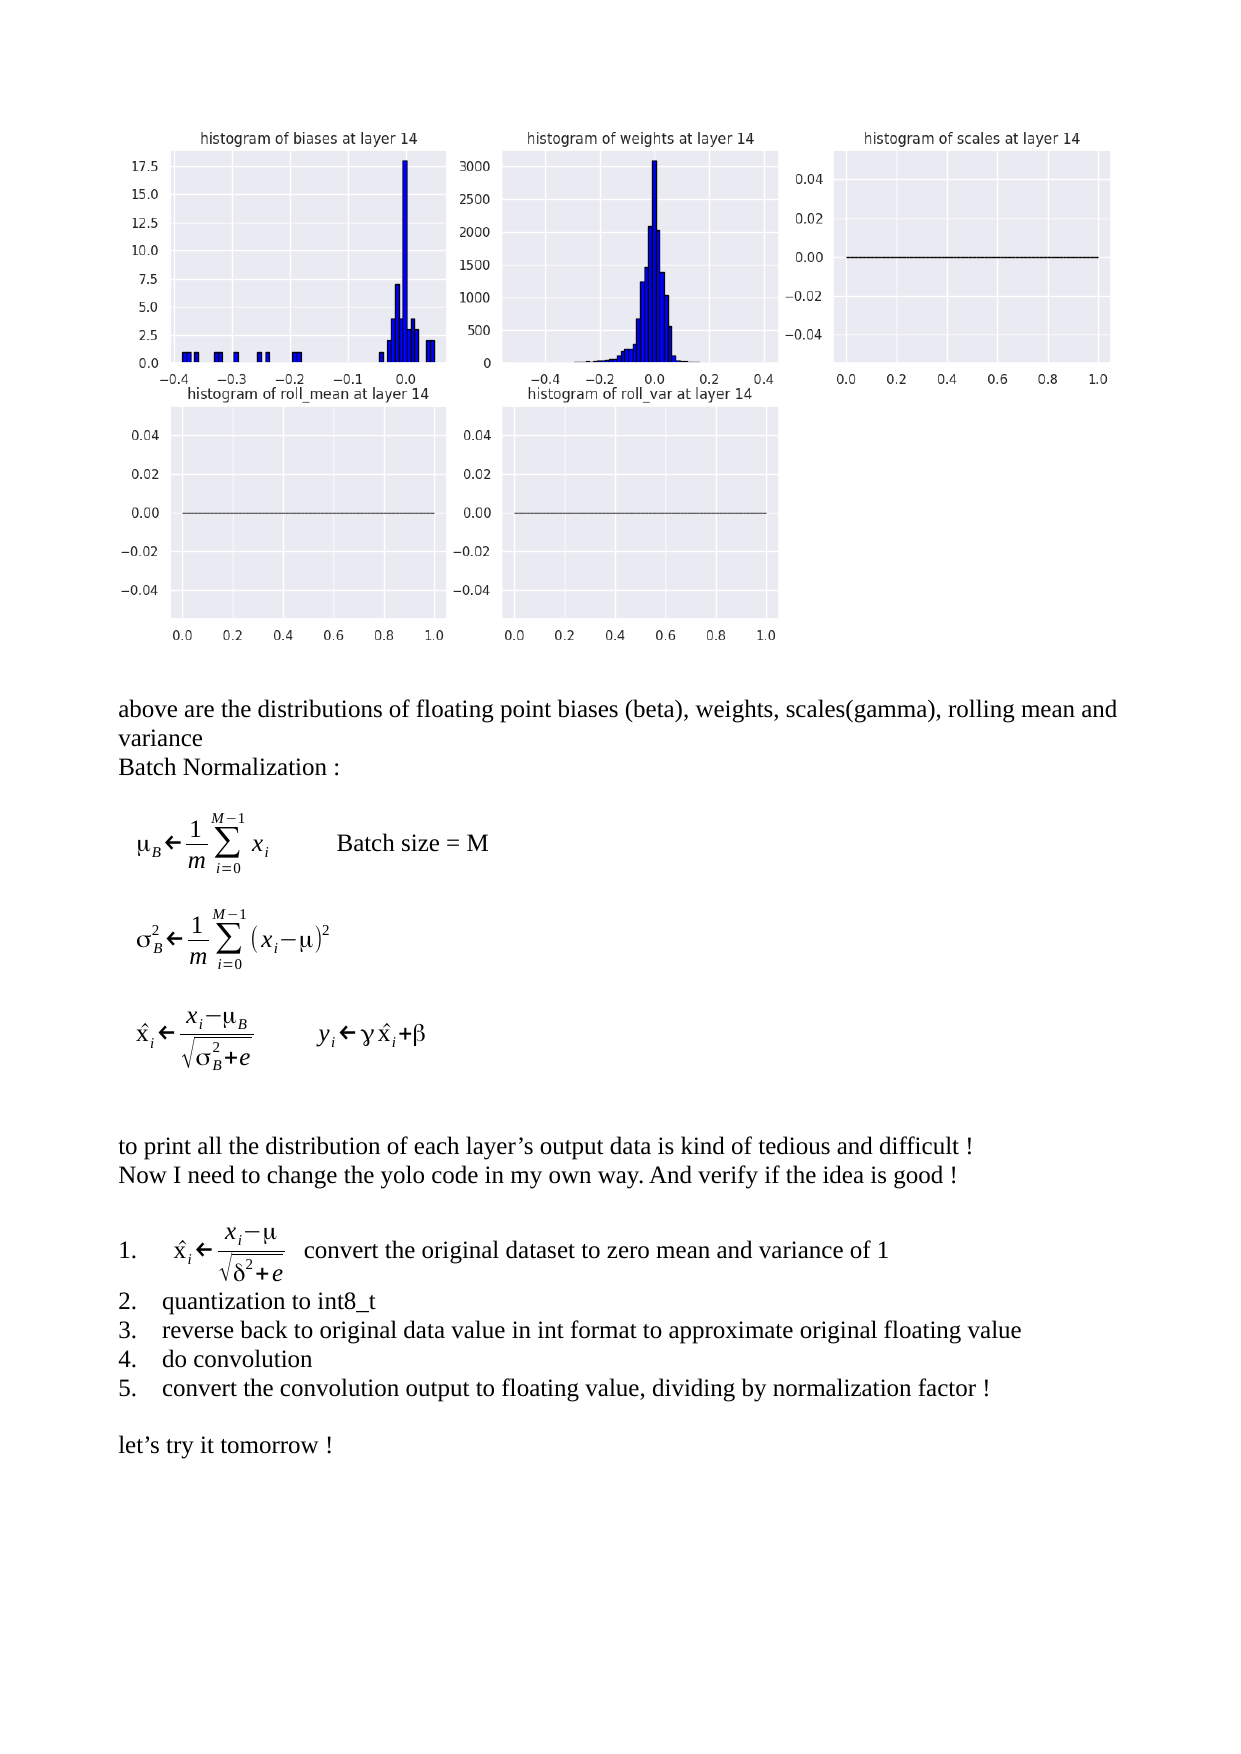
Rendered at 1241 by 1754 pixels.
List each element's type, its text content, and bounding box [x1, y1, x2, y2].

picture [118, 118, 1123, 666]
text Now I need to change the yolo code in my own way. And verify if the idea is good ! [118, 1160, 1122, 1189]
text 3. reverse back to original data value in int format to approximate original floating value [118, 1315, 1122, 1344]
text above are the distributions of floating point biases (beta), weights, scales(gamma), rolling mean and variance [118, 694, 1122, 752]
text Batch size = M [118, 809, 1122, 876]
text 5. convert the convolution output to floating value, dividing by normalization factor ! [118, 1373, 1122, 1401]
text 4. do convolution [118, 1344, 1122, 1373]
text 1. convert the original dataset to zero mean and variance of 1 [118, 1218, 1122, 1286]
text Batch Normalization : [118, 752, 1122, 780]
text let’s try it tomorrow ! [118, 1430, 1122, 1459]
text to print all the distribution of each layer’s output data is kind of tedious and difficult ! [118, 1131, 1122, 1160]
text 2. quantization to int8_t [118, 1286, 1122, 1315]
